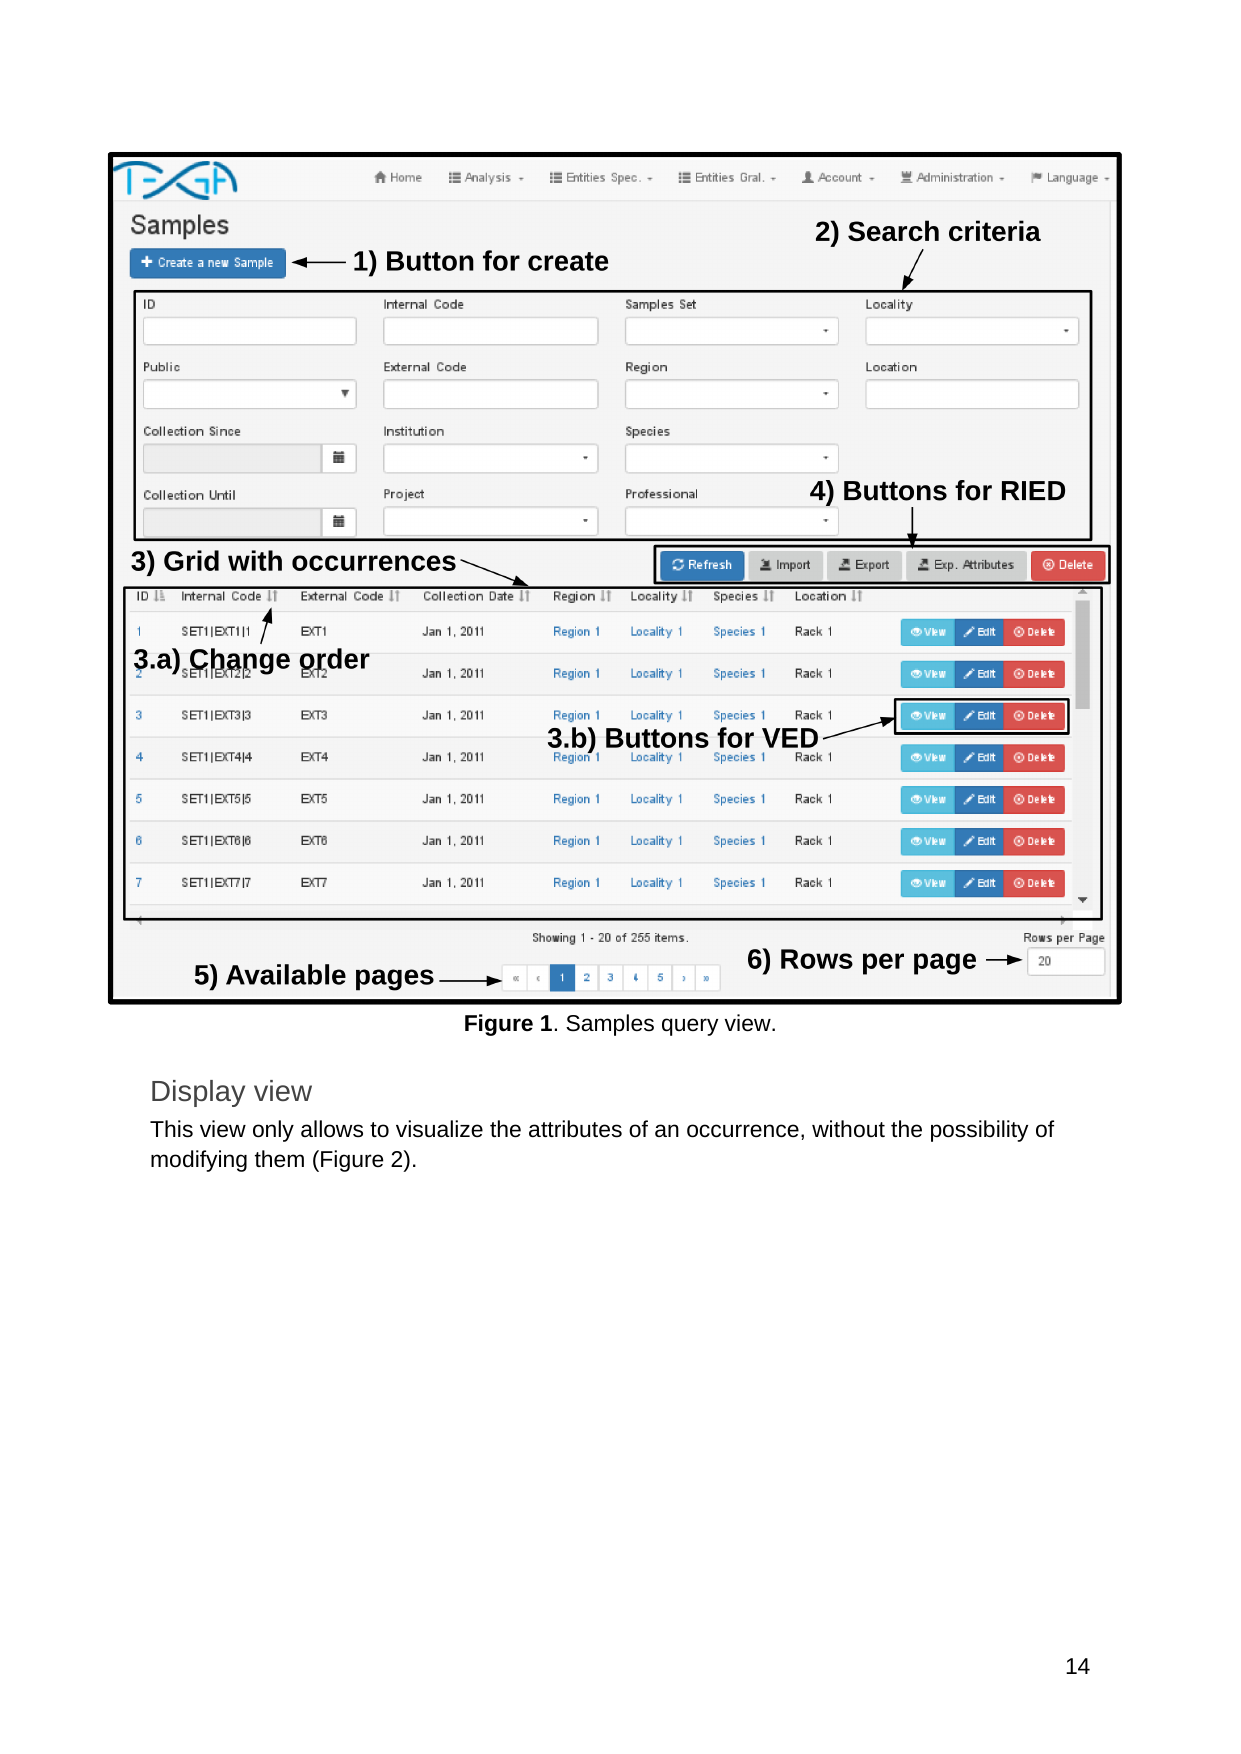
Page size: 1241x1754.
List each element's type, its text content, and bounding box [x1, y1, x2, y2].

picture [103, 150, 1125, 1007]
subtitle Display view [150, 1074, 1090, 1107]
text Figure 1. Samples query view. [150, 1010, 1090, 1037]
text This view only allows to visualize the attributes of an occurrence, without the possibility of modifying them (Figure 2). [150, 1116, 1090, 1172]
